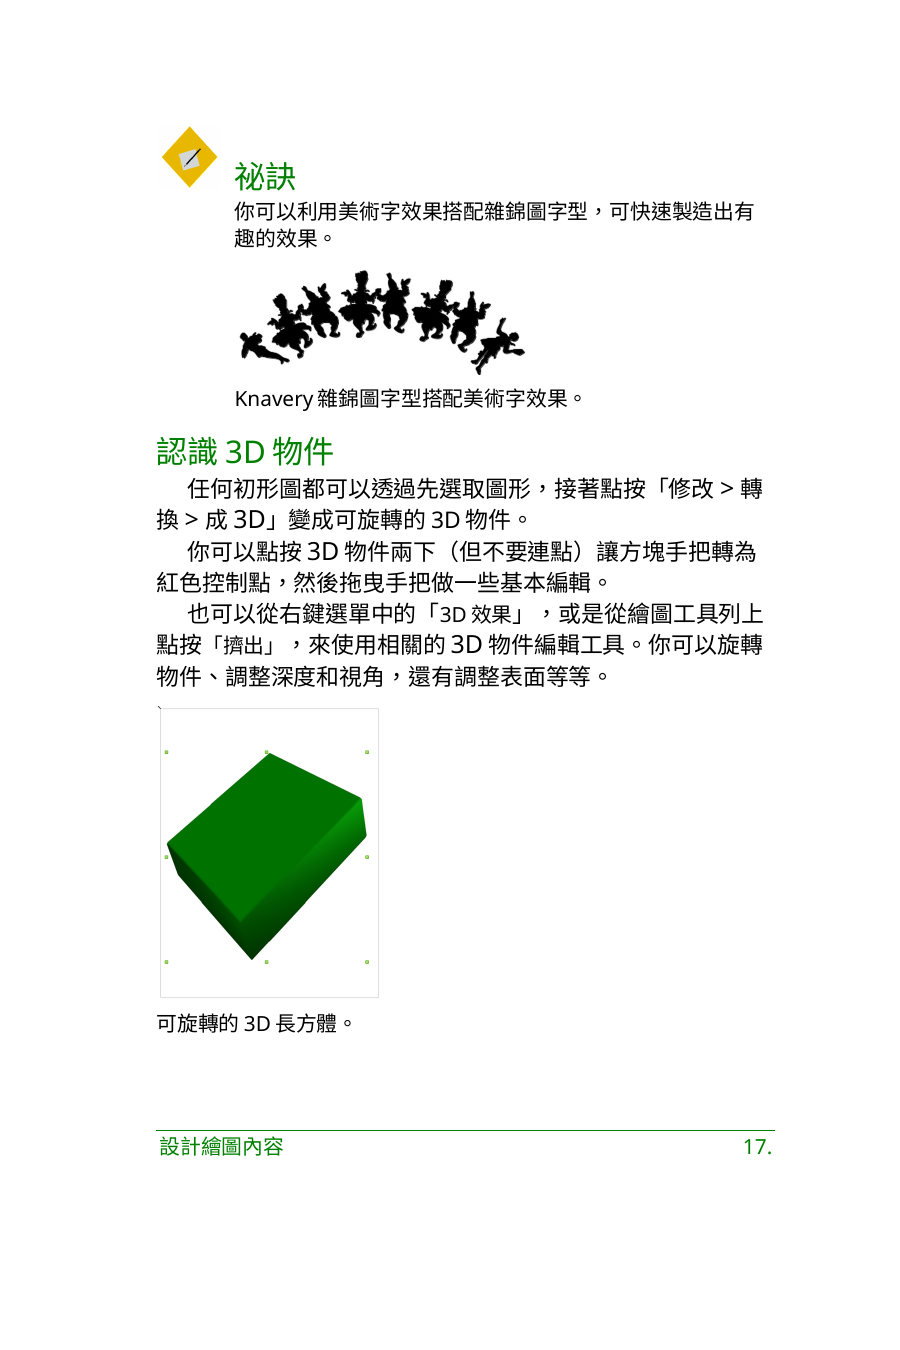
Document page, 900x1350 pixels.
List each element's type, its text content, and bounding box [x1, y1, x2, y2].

text 你可以點按3D物件兩下（但不要連點）讓方塊手把轉為紅色控制點，然後拖曳手把做一些基本編輯。 [156, 535, 775, 597]
table_header [156, 707, 775, 1001]
picture [156, 706, 382, 1000]
table_cell 可旋轉的3D長方體。 [156, 1001, 775, 1036]
table_header [234, 267, 775, 376]
list 祕訣 [156, 125, 775, 197]
table_cell Knavery雜錦圖字型搭配美術字效果。 [234, 376, 775, 411]
text 你可以利用美術字效果搭配雜錦圖字型，可快速製造出有趣的效果。 [234, 197, 775, 252]
text 任何初形圖都可以透過先選取圖形，接著點按「修改 > 轉換 > 成 3D」變成可旋轉的3D物件。 [156, 472, 775, 535]
text 也可以從右鍵選單中的「3D效果」，或是從繪圖工具列上點按「擠出」，來使用相關的3D物件編輯工具。你可以旋轉物件、調整深度和視角，還有調整表面等等。 [156, 597, 775, 691]
subtitle 認識3D物件 [156, 427, 775, 472]
picture [157, 125, 220, 189]
picture [234, 267, 531, 375]
